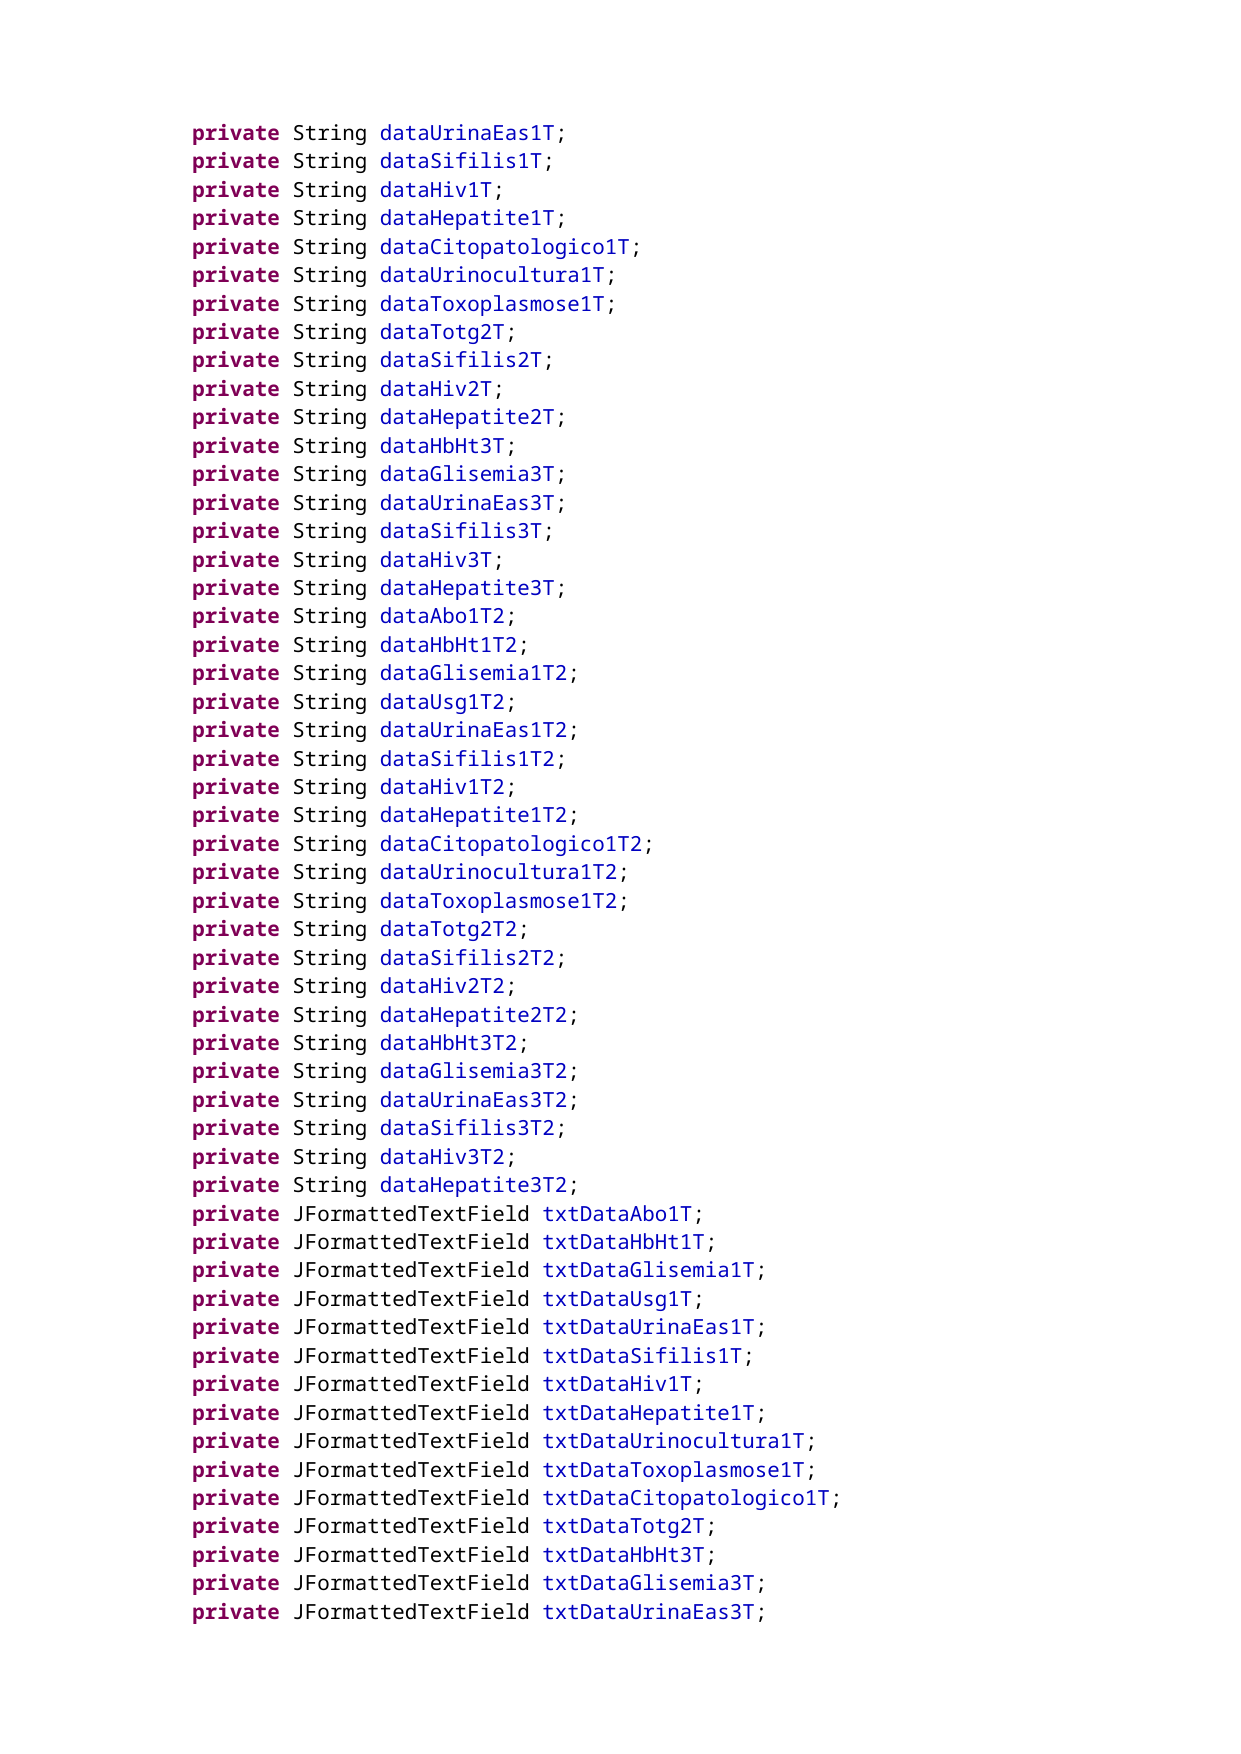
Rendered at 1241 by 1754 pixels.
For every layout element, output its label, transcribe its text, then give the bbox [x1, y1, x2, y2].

text private String dataUrinocultura1T2; [118, 857, 1122, 886]
text private String dataUrinaEas3T; [118, 488, 1122, 516]
text private String dataToxoplasmose1T2; [118, 886, 1122, 914]
text private String dataCitopatologico1T2; [118, 829, 1122, 857]
text private String dataSifilis1T; [118, 147, 1122, 175]
text private JFormattedTextField txtDataSifilis1T; [118, 1341, 1122, 1369]
text private JFormattedTextField txtDataCitopatologico1T; [118, 1483, 1122, 1512]
text private String dataHepatite1T2; [118, 801, 1122, 829]
text private String dataHiv2T; [118, 374, 1122, 402]
text private JFormattedTextField txtDataHbHt3T; [118, 1540, 1122, 1568]
text private String dataHbHt3T2; [118, 1028, 1122, 1057]
text private String dataUrinaEas1T2; [118, 715, 1122, 744]
text private String dataHiv3T; [118, 545, 1122, 573]
text private String dataHepatite2T; [118, 402, 1122, 431]
text private String dataUrinaEas1T; [118, 118, 1122, 147]
text private String dataUrinaEas3T2; [118, 1085, 1122, 1113]
text private String dataTotg2T2; [118, 914, 1122, 943]
text private String dataHiv2T2; [118, 971, 1122, 1000]
text private String dataGlisemia3T; [118, 459, 1122, 488]
text private String dataToxoplasmose1T; [118, 289, 1122, 317]
text private JFormattedTextField txtDataHbHt1T; [118, 1227, 1122, 1256]
text private String dataGlisemia3T2; [118, 1057, 1122, 1085]
text private String dataTotg2T; [118, 317, 1122, 346]
text private String dataGlisemia1T2; [118, 658, 1122, 687]
text private JFormattedTextField txtDataUrinaEas1T; [118, 1312, 1122, 1341]
text private String dataHbHt1T2; [118, 630, 1122, 658]
text private String dataHiv3T2; [118, 1142, 1122, 1170]
text private String dataSifilis3T2; [118, 1113, 1122, 1142]
text private String dataHiv1T; [118, 175, 1122, 203]
text private String dataSifilis2T; [118, 346, 1122, 374]
text private JFormattedTextField txtDataHepatite1T; [118, 1398, 1122, 1426]
text private JFormattedTextField txtDataUsg1T; [118, 1284, 1122, 1312]
text private String dataHepatite1T; [118, 203, 1122, 232]
text private String dataHepatite3T2; [118, 1170, 1122, 1199]
text private String dataSifilis3T; [118, 516, 1122, 545]
text private JFormattedTextField txtDataGlisemia3T; [118, 1568, 1122, 1597]
text private String dataHepatite3T; [118, 573, 1122, 602]
text private String dataCitopatologico1T; [118, 232, 1122, 260]
text private JFormattedTextField txtDataUrinaEas3T; [118, 1597, 1122, 1625]
text private JFormattedTextField txtDataHiv1T; [118, 1369, 1122, 1398]
text private String dataUrinocultura1T; [118, 260, 1122, 289]
text private JFormattedTextField txtDataGlisemia1T; [118, 1256, 1122, 1284]
text private JFormattedTextField txtDataUrinocultura1T; [118, 1426, 1122, 1455]
text private JFormattedTextField txtDataToxoplasmose1T; [118, 1455, 1122, 1483]
text private String dataHepatite2T2; [118, 1000, 1122, 1028]
text private String dataAbo1T2; [118, 602, 1122, 630]
text private JFormattedTextField txtDataAbo1T; [118, 1199, 1122, 1227]
text private String dataHbHt3T; [118, 431, 1122, 459]
text private String dataSifilis2T2; [118, 943, 1122, 971]
text private String dataSifilis1T2; [118, 744, 1122, 772]
text private JFormattedTextField txtDataTotg2T; [118, 1512, 1122, 1540]
text private String dataHiv1T2; [118, 772, 1122, 801]
text private String dataUsg1T2; [118, 687, 1122, 715]
